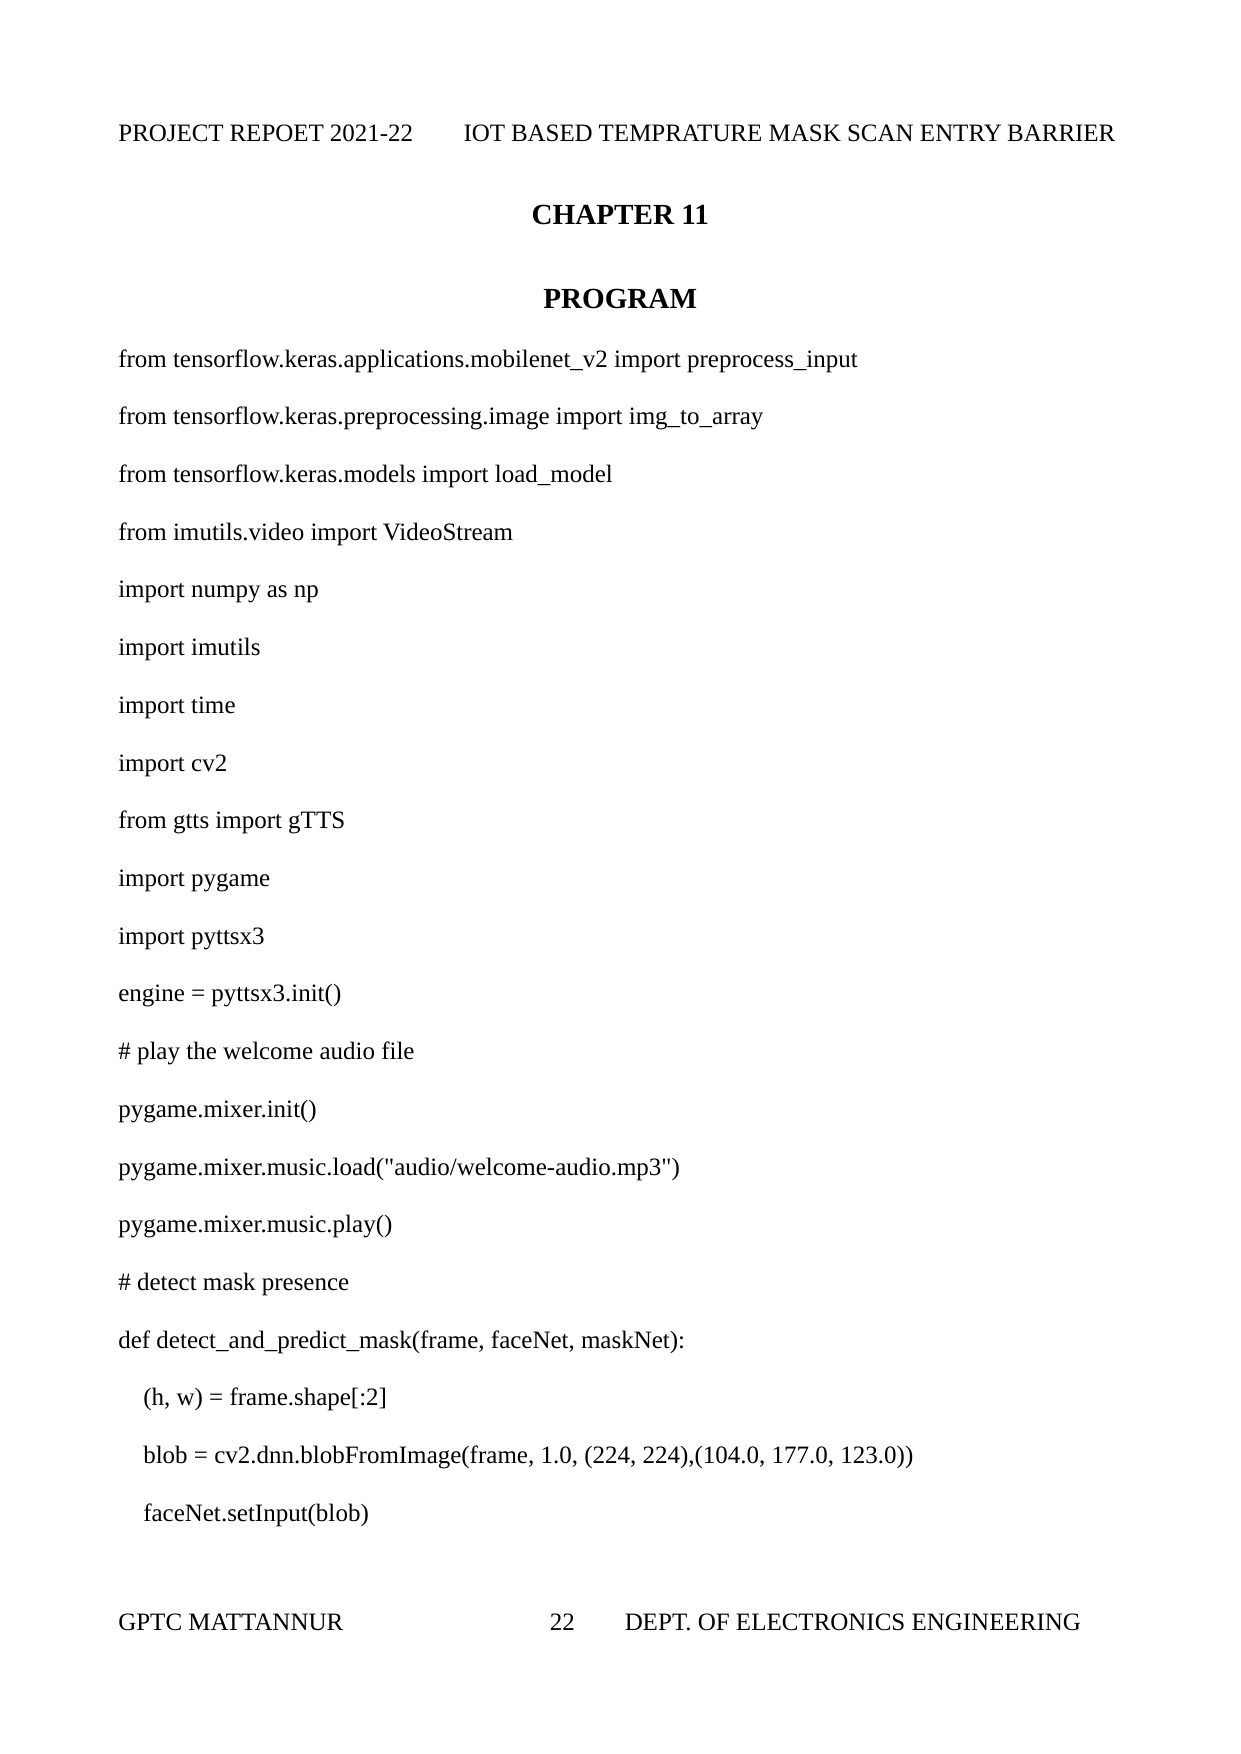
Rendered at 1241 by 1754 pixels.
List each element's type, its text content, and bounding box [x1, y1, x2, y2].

text import numpy as np [118, 574, 1122, 603]
text pygame.mixer.music.load("audio/welcome-audio.mp3") [118, 1152, 1122, 1180]
text def detect_and_predict_mask(frame, faceNet, maskNet): [118, 1325, 1122, 1353]
text from gtts import gTTS [118, 805, 1122, 834]
text pygame.mixer.music.play() [118, 1209, 1122, 1238]
text blob = cv2.dnn.blobFromImage(frame, 1.0, (224, 224),(104.0, 177.0, 123.0)) [118, 1440, 1122, 1469]
text # detect mask presence [118, 1267, 1122, 1296]
text import time [118, 690, 1122, 719]
text import cv2 [118, 748, 1122, 776]
text faceNet.setInput(blob) [118, 1498, 1122, 1527]
text import pygame [118, 863, 1122, 892]
subtitle PROGRAM [118, 281, 1122, 314]
text # play the welcome audio file [118, 1036, 1122, 1065]
text from imutils.video import VideoStream [118, 517, 1122, 546]
text from tensorflow.keras.models import load_model [118, 459, 1122, 488]
text import pyttsx3 [118, 921, 1122, 949]
text pygame.mixer.init() [118, 1094, 1122, 1123]
text from tensorflow.keras.preprocessing.image import img_to_array [118, 401, 1122, 430]
text engine = pyttsx3.init() [118, 978, 1122, 1007]
text from tensorflow.keras.applications.mobilenet_v2 import preprocess_input [118, 344, 1122, 372]
text (h, w) = frame.shape[:2] [118, 1382, 1122, 1411]
subtitle CHAPTER 11 [118, 197, 1122, 231]
text import imutils [118, 632, 1122, 661]
